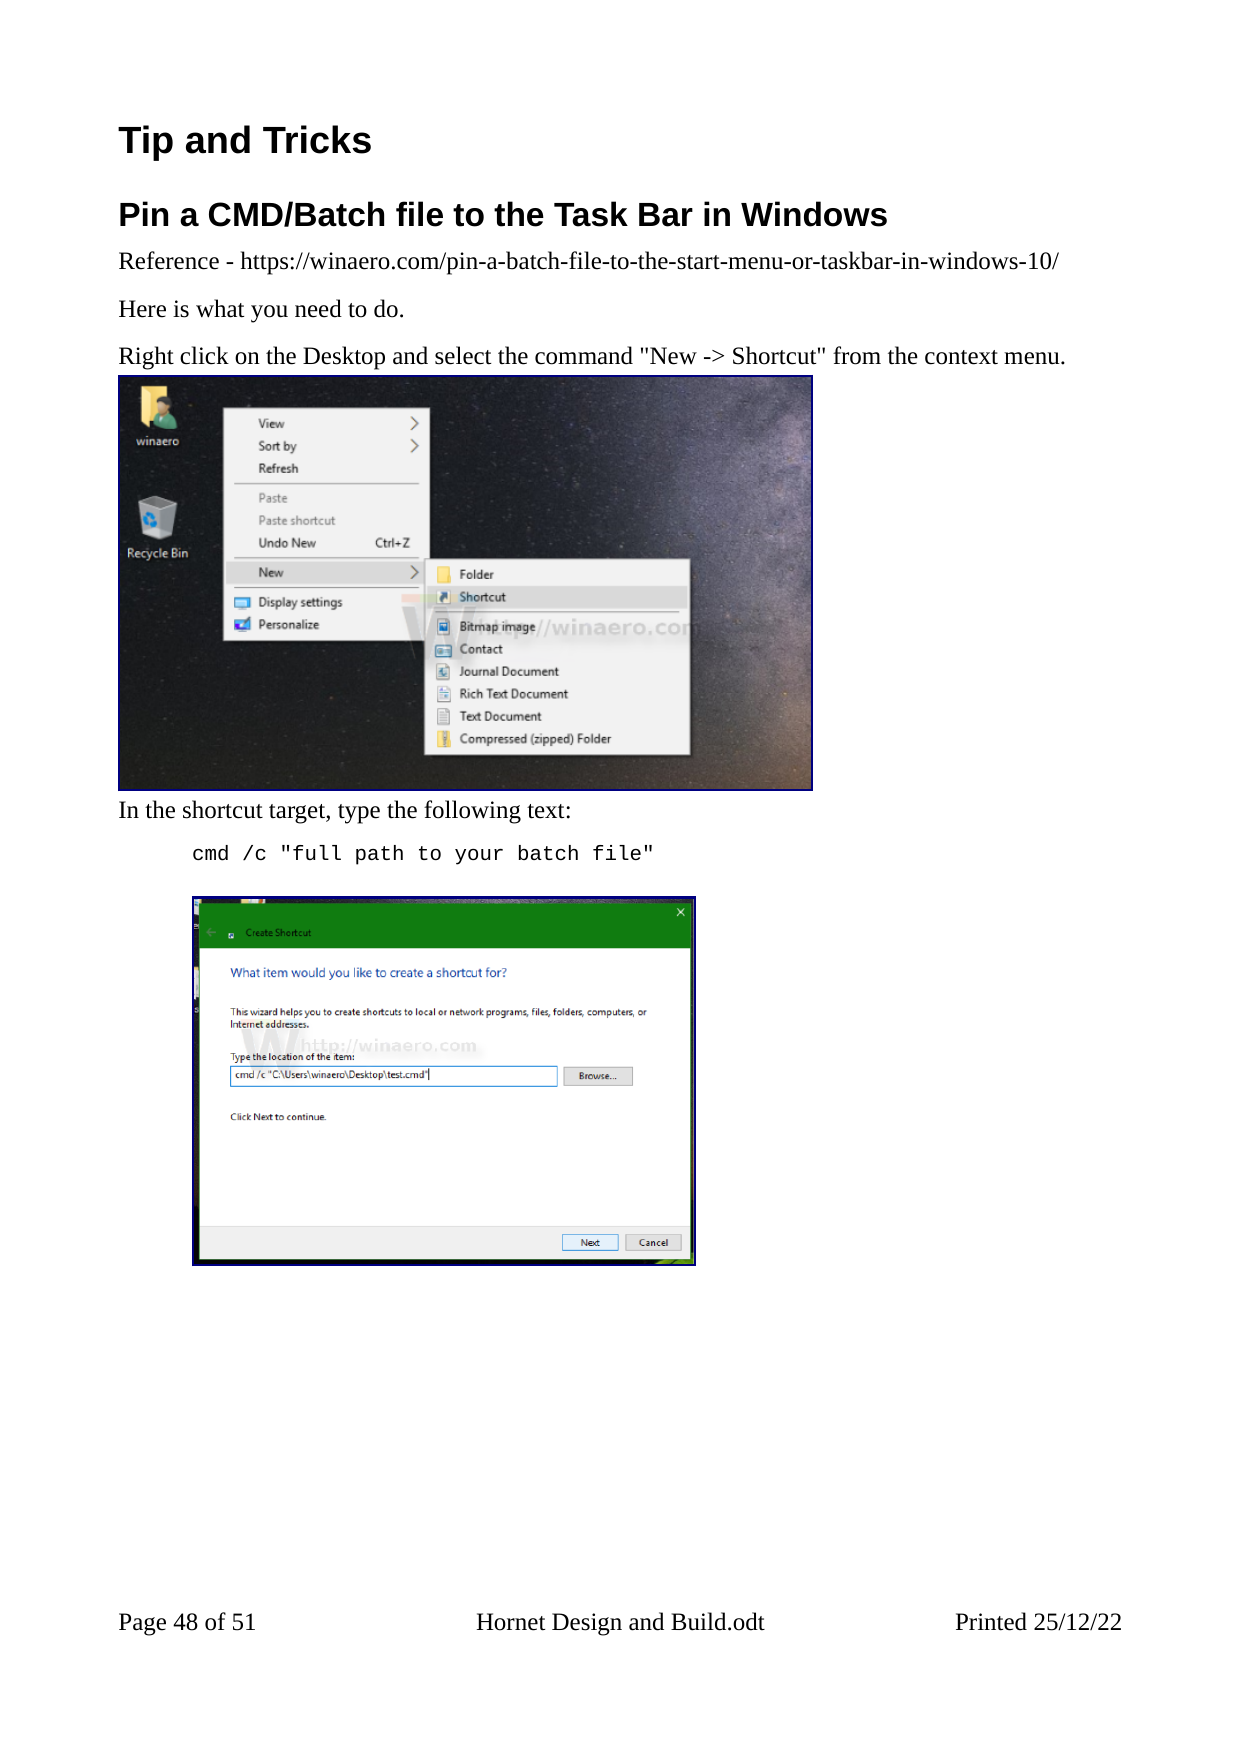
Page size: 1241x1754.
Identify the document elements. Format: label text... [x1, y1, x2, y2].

list cmd /c "full path to your batch file" [162, 843, 1122, 867]
subtitle Pin a CMD/Batch file to the Task Bar in Windows [118, 195, 1122, 234]
text Reference - https://winaero.com/pin-a-batch-file-to-the-start-menu-or-taskbar-in-windows-10/ [118, 246, 1122, 275]
text Right click on the Desktop and select the command "New -> Shortcut" from the context menu. [118, 341, 1122, 370]
text In the shortcut target, type the following text: [118, 796, 1122, 824]
picture [120, 377, 811, 789]
text Here is what you need to do. [118, 294, 1122, 323]
picture [194, 899, 694, 1264]
subtitle Tip and Tricks [118, 118, 1122, 162]
